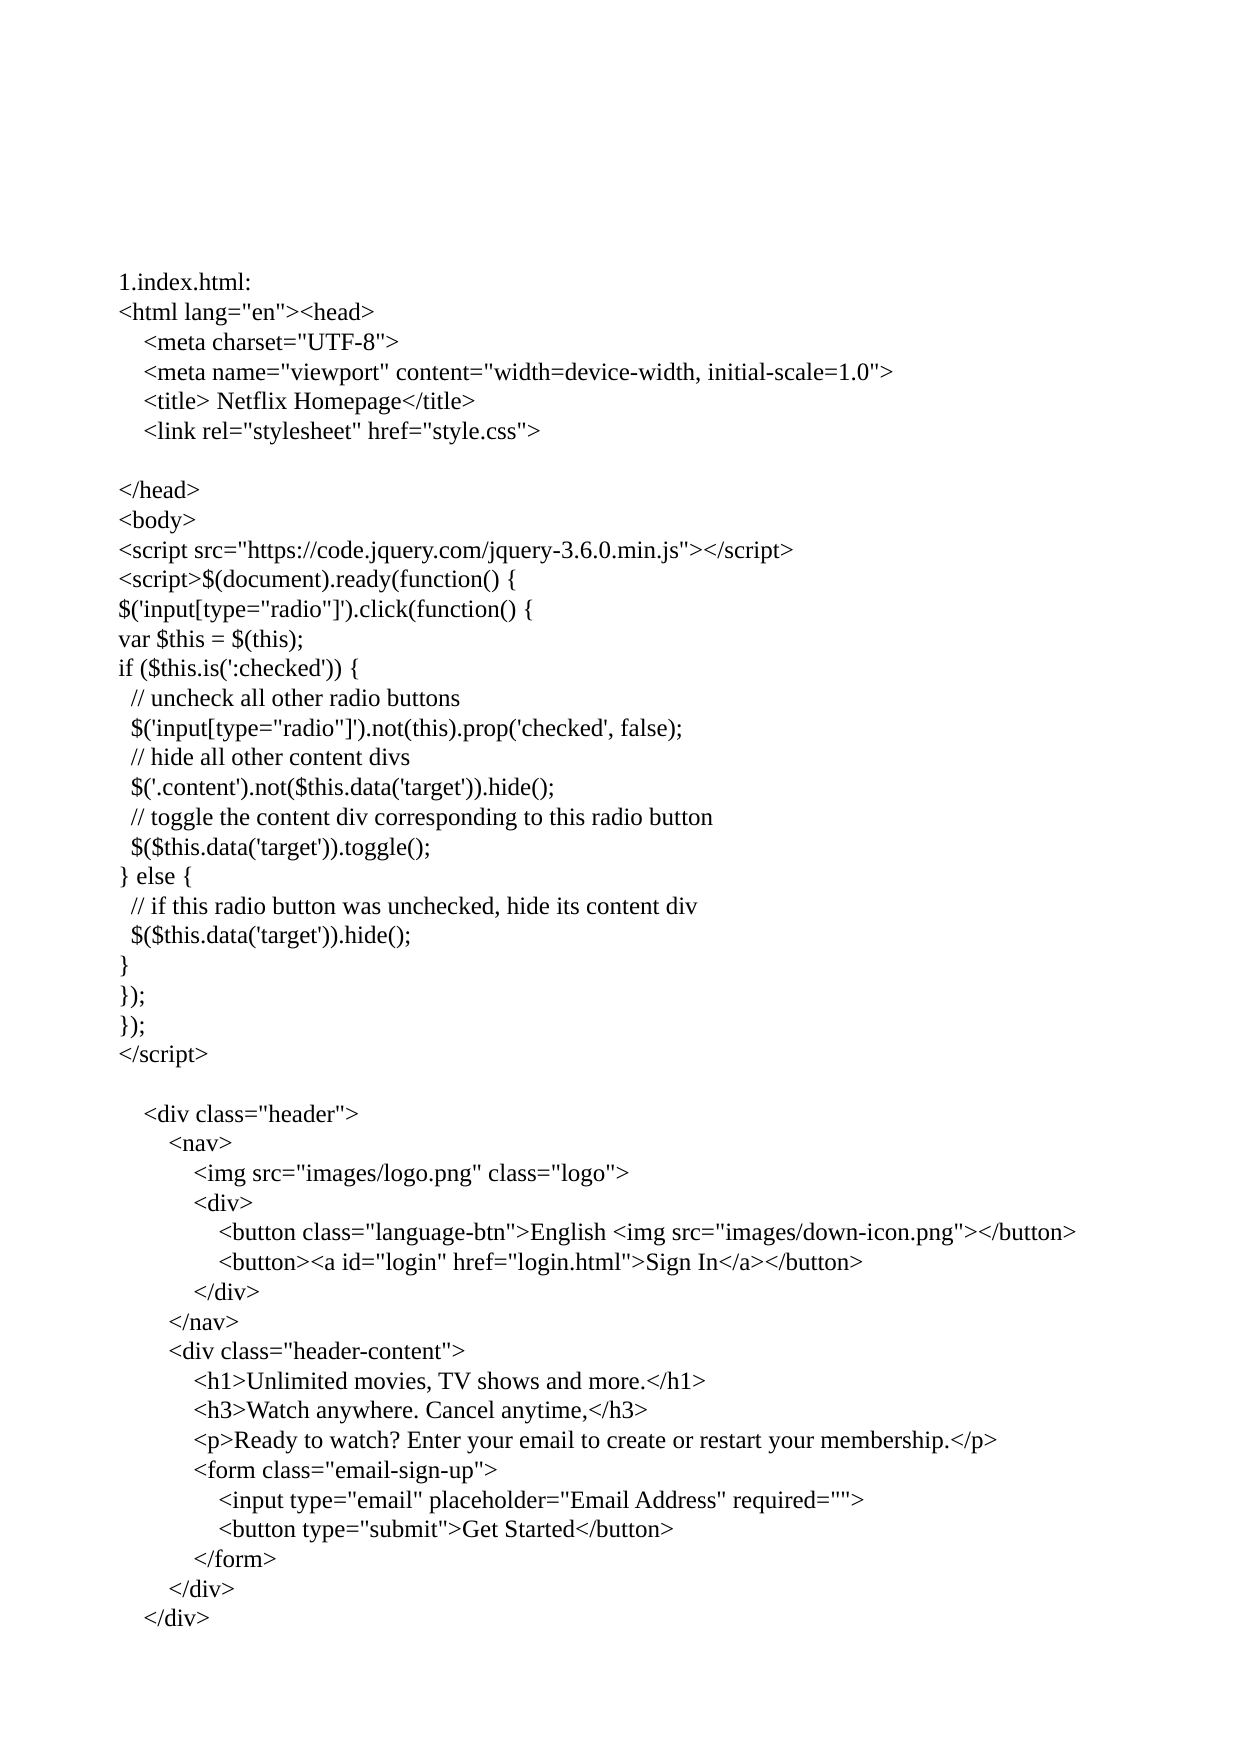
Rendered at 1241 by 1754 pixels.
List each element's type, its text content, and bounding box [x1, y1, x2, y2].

text <div class="header"> [118, 1098, 1122, 1127]
text var $this = $(this); [118, 623, 1122, 652]
text <link rel="stylesheet" href="style.css"> [118, 415, 1122, 445]
text </form> [118, 1543, 1122, 1573]
text <form class="email-sign-up"> [118, 1454, 1122, 1484]
text <div> [118, 1187, 1122, 1217]
text // hide all other content divs [118, 742, 1122, 771]
text <h1>Unlimited movies, TV shows and more.</h1> [118, 1365, 1122, 1395]
text </div> [118, 1573, 1122, 1602]
text <html lang="en"><head> [118, 296, 1122, 326]
text <button type="submit">Get Started</button> [118, 1513, 1122, 1543]
text </div> [118, 1276, 1122, 1306]
text } else { [118, 860, 1122, 890]
text <body> [118, 504, 1122, 534]
text </div> [118, 1602, 1122, 1632]
text </script> [118, 1038, 1122, 1068]
text <button class="language-btn">English <img src="images/down-icon.png"></button> [118, 1217, 1122, 1246]
text <script src="https://code.jquery.com/jquery-3.6.0.min.js"></script> [118, 534, 1122, 563]
text <div class="header-content"> [118, 1335, 1122, 1365]
text }); [118, 1009, 1122, 1038]
text <meta name="viewport" content="width=device-width, initial-scale=1.0"> [118, 356, 1122, 385]
text $('input[type="radio"]').not(this).prop('checked', false); [118, 712, 1122, 742]
text $('.content').not($this.data('target')).hide(); [118, 771, 1122, 801]
text 1.index.html: [118, 267, 1122, 296]
text <h3>Watch anywhere. Cancel anytime,</h3> [118, 1395, 1122, 1424]
text <meta charset="UTF-8"> [118, 326, 1122, 356]
text </head> [118, 474, 1122, 504]
text $($this.data('target')).toggle(); [118, 831, 1122, 860]
text <p>Ready to watch? Enter your email to create or restart your membership.</p> [118, 1424, 1122, 1454]
text <button><a id="login" href="login.html">Sign In</a></button> [118, 1246, 1122, 1276]
text <img src="images/logo.png" class="logo"> [118, 1157, 1122, 1187]
text <nav> [118, 1127, 1122, 1157]
text <input type="email" placeholder="Email Address" required=""> [118, 1484, 1122, 1513]
text // if this radio button was unchecked, hide its content div [118, 890, 1122, 920]
text }); [118, 979, 1122, 1009]
text $('input[type="radio"]').click(function() { [118, 593, 1122, 623]
text // uncheck all other radio buttons [118, 682, 1122, 712]
text $($this.data('target')).hide(); [118, 920, 1122, 949]
text if ($this.is(':checked')) { [118, 652, 1122, 682]
text <title> Netflix Homepage</title> [118, 385, 1122, 415]
text // toggle the content div corresponding to this radio button [118, 801, 1122, 831]
text </nav> [118, 1306, 1122, 1335]
text <script>$(document).ready(function() { [118, 563, 1122, 593]
text } [118, 949, 1122, 979]
